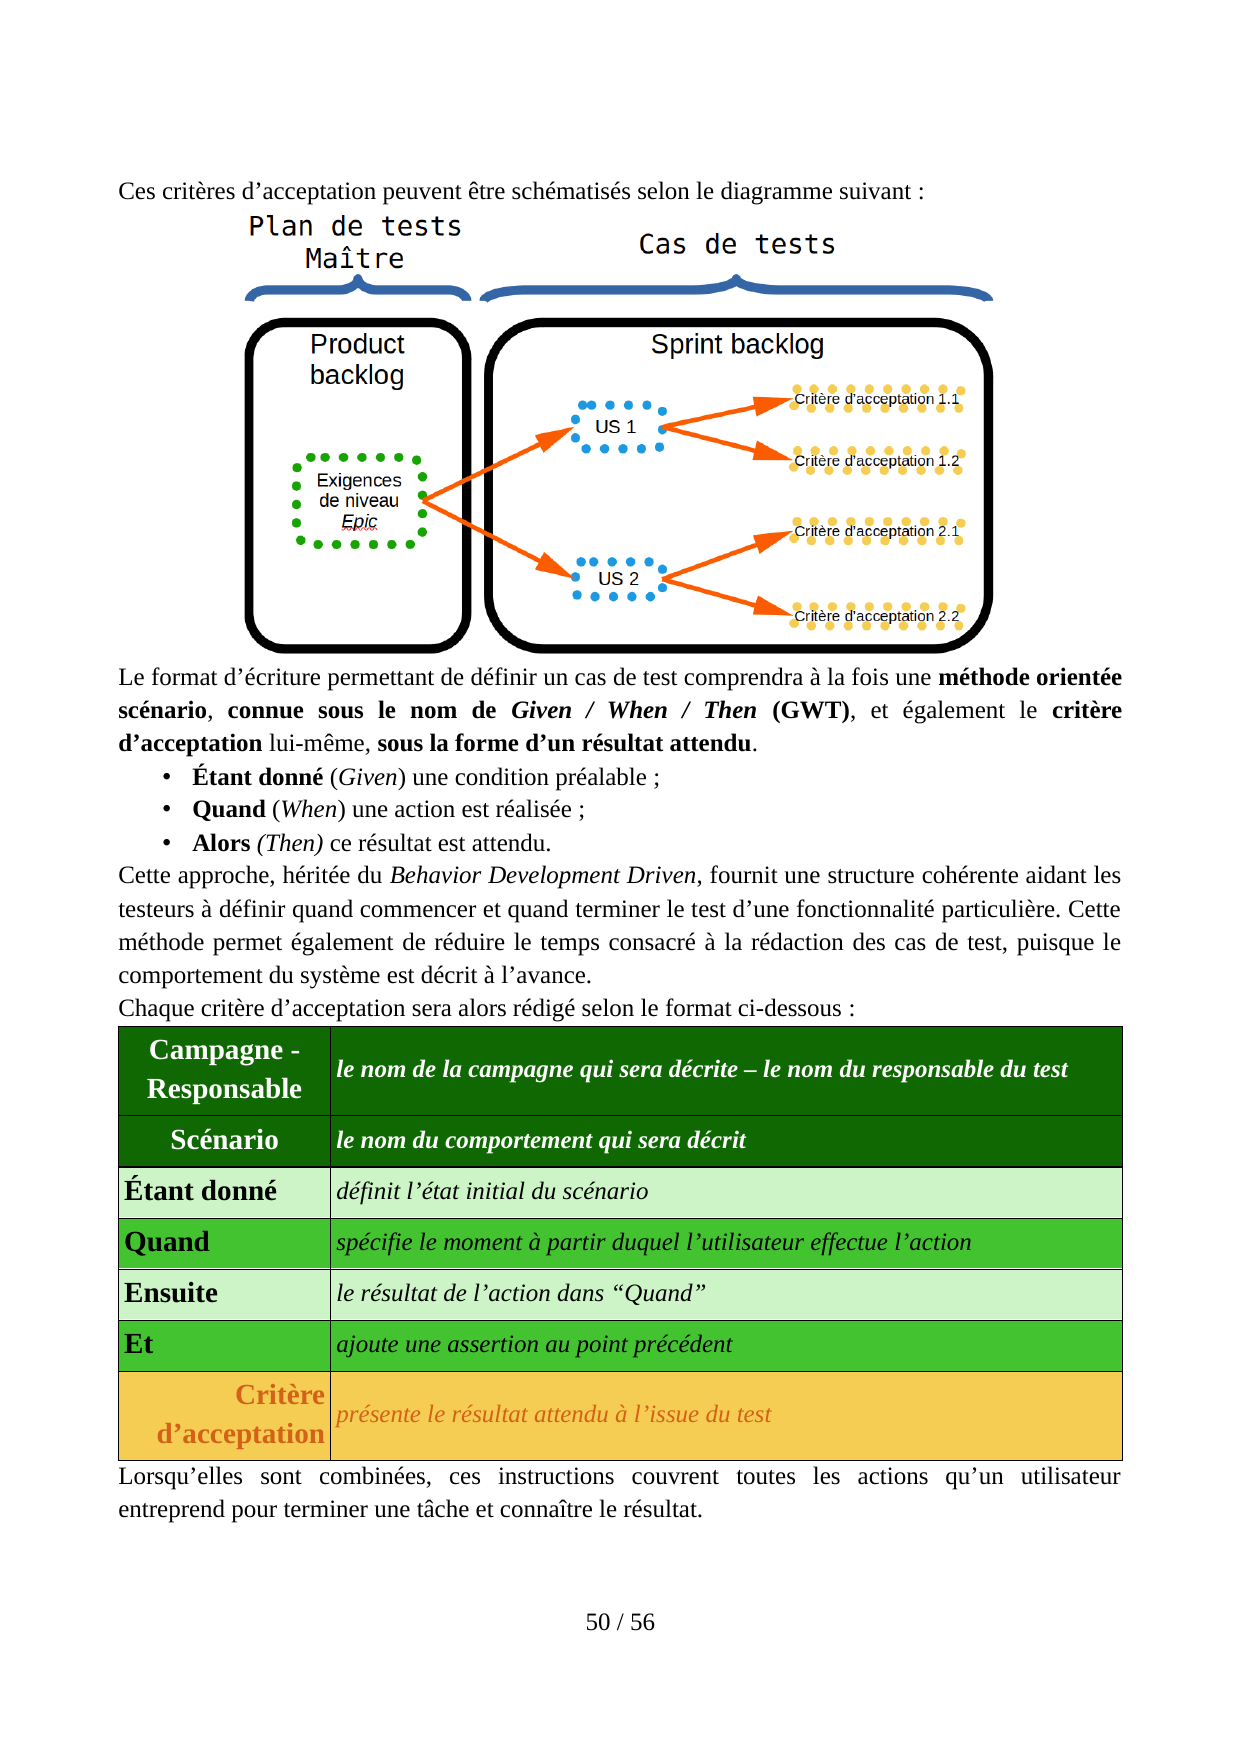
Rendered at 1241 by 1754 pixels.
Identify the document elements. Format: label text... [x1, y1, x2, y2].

list Étant donné (Given) une condition préalable ; [162, 762, 1122, 790]
text Le format d’écriture permettant de définir un cas de test comprendra à la fois une méthode orientée scénario, connue sous le nom de Given / When / Then (GWT), et également le critère d’acceptation lui-même, sous la forme d’un résultat attendu. [118, 662, 1122, 757]
table_cell Ensuite [119, 1270, 330, 1319]
table_cell Critère d’acceptation [119, 1372, 330, 1460]
table_cell spécifie le moment à partir duquel l’utilisateur effectue l’action [331, 1219, 1122, 1268]
text Chaque critère d’acceptation sera alors rédigé selon le format ci-dessous : [118, 993, 1122, 1021]
list Quand (When) une action est réalisée ; [162, 794, 1122, 823]
table_header le nom de la campagne qui sera décrite – le nom du responsable du test [331, 1027, 1122, 1115]
table_cell Et [119, 1321, 330, 1371]
table_header Campagne - Responsable [119, 1027, 330, 1115]
table_cell le nom du comportement qui sera décrit [331, 1116, 1122, 1166]
table_cell Étant donné [119, 1168, 330, 1217]
table_cell Quand [119, 1219, 330, 1268]
text Cette approche, héritée du Behavior Development Driven, fournit une structure cohérente aidant les testeurs à définir quand commencer et quand terminer le test d’une fonctionnalité particulière. Cette méthode permet également de réduire le temps consacré à la rédaction des cas de test, puisque le comportement du système est décrit à l’avance. [118, 861, 1122, 988]
table_cell ajoute une assertion au point précédent [331, 1321, 1122, 1371]
picture [244, 212, 996, 656]
table_cell le résultat de l’action dans “Quand” [331, 1270, 1122, 1319]
table_cell Scénario [119, 1116, 330, 1166]
table_cell définit l’état initial du scénario [331, 1168, 1122, 1217]
text Lorsqu’elles sont combinées, ces instructions couvrent toutes les actions qu’un utilisateur entreprend pour terminer une tâche et connaître le résultat. [118, 1461, 1122, 1523]
text Ces critères d’acceptation peuvent être schématisés selon le diagramme suivant : [118, 176, 1122, 205]
list Alors (Then) ce résultat est attendu. [162, 828, 1122, 856]
table_cell présente le résultat attendu à l’issue du test [331, 1372, 1122, 1460]
